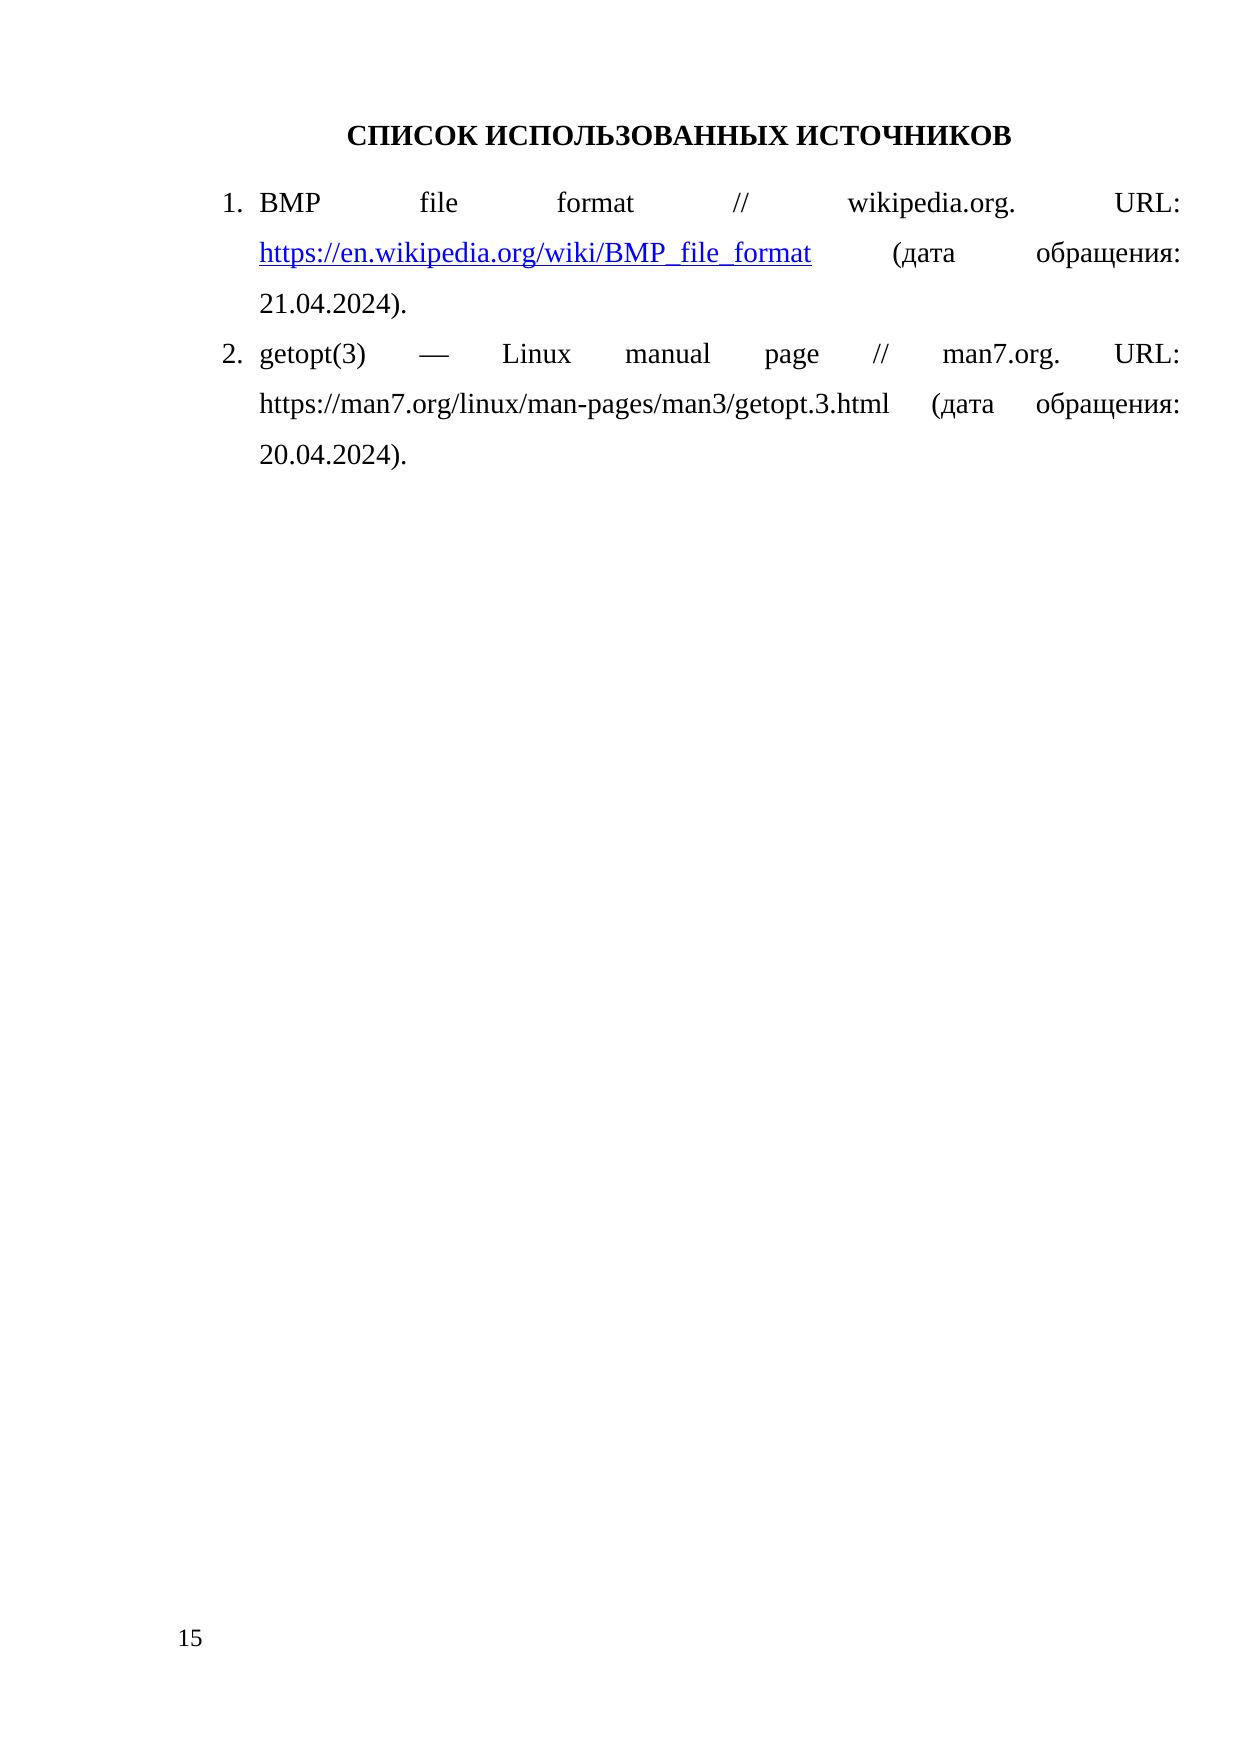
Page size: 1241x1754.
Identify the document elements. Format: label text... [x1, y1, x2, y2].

subtitle СПИСОК ИСПОЛЬЗОВАННЫХ ИСТОЧНИКОВ [177, 118, 1181, 152]
list BMP file format // wikipedia.org. URL: https://en.wikipedia.org/wiki/BMP_file_format (дата обращения: 21.04.2024). [222, 185, 1181, 319]
list getopt(3) — Linux manual page // man7.org. URL: https://man7.org/linux/man-pages/man3/getopt.3.html (дата обращения: 20.04.2024). [222, 336, 1181, 470]
